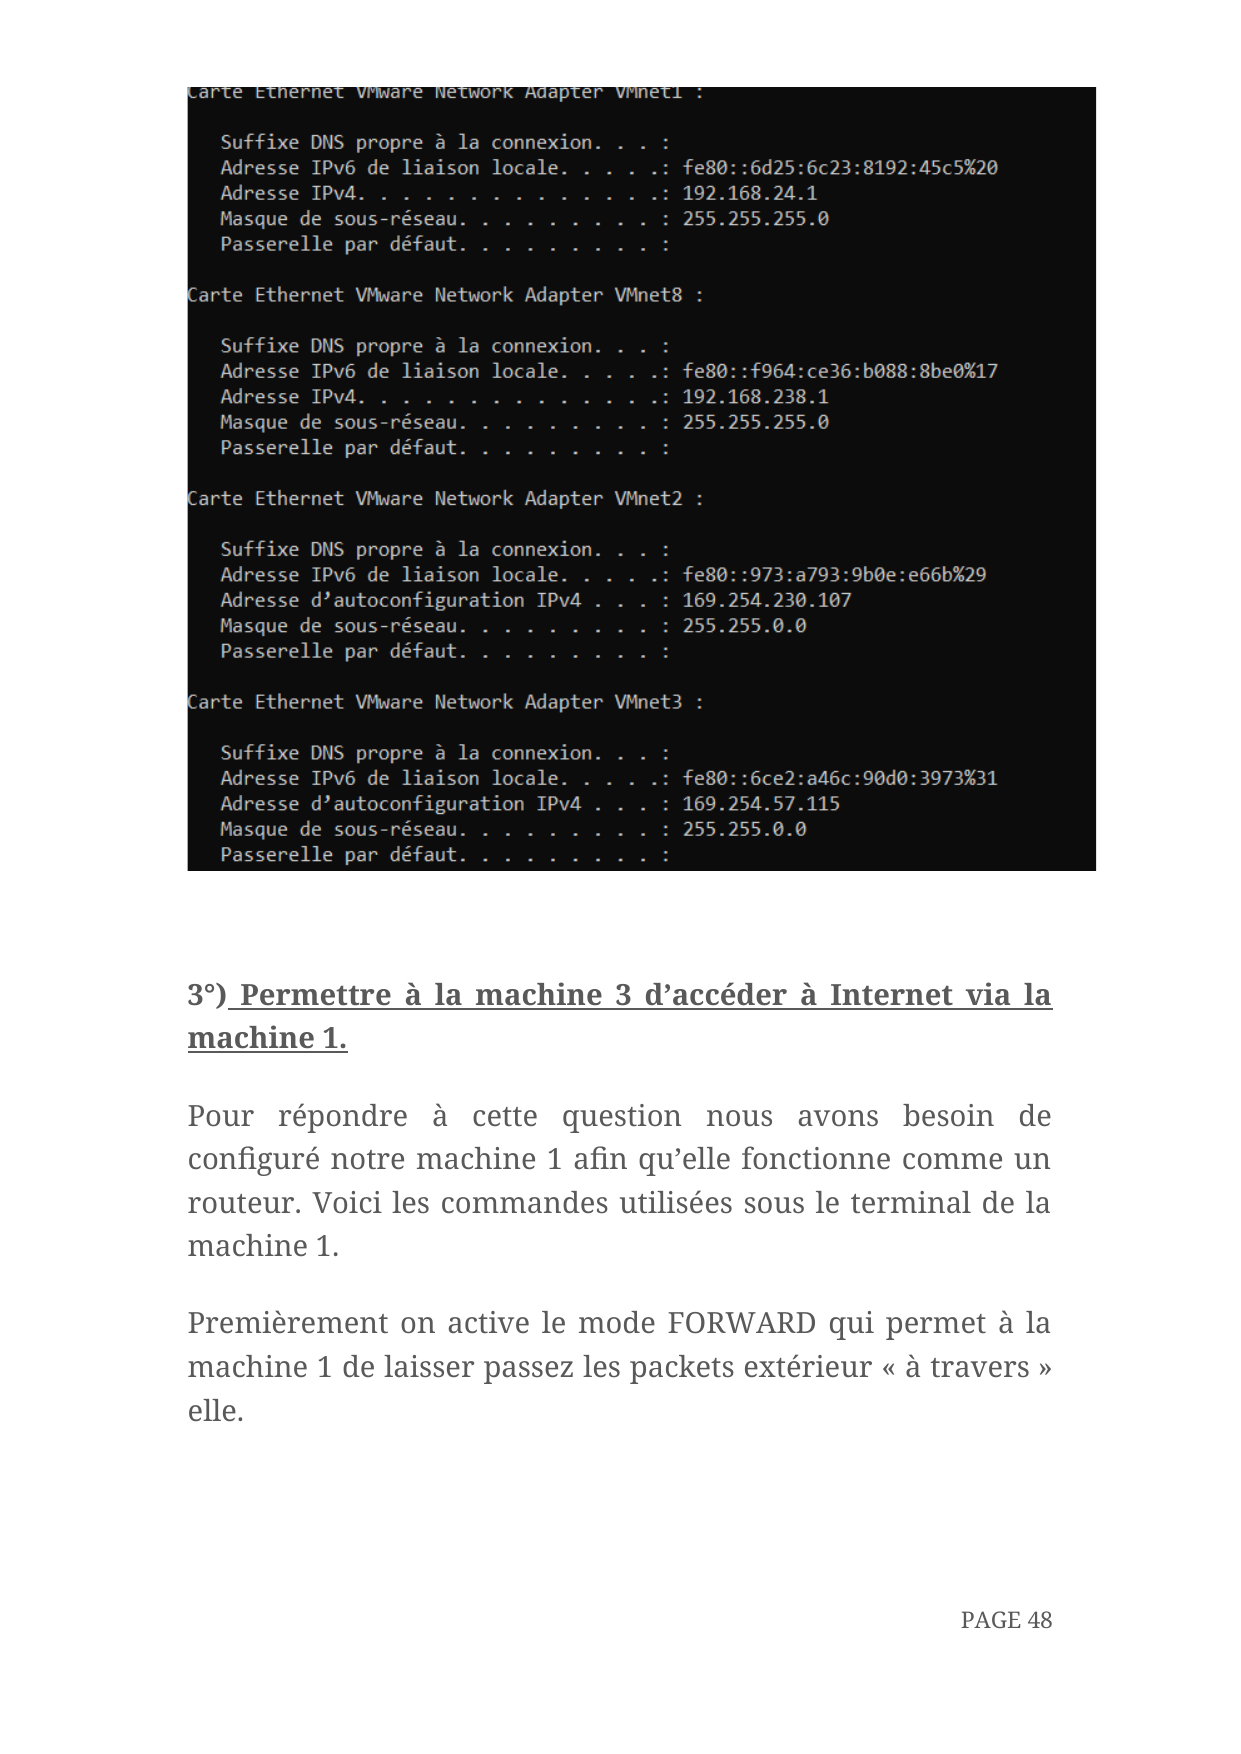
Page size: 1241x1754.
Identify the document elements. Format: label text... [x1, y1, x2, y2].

text Pour répondre à cette question nous avons besoin de configuré notre machine 1 afin qu’elle fonctionne comme un routeur. Voici les commandes utilisées sous le terminal de la machine 1. [187, 1095, 1053, 1265]
text 3°) Permettre à la machine 3 d’accéder à Internet via la machine 1. [187, 974, 1053, 1057]
text Premièrement on active le mode FORWARD qui permet à la machine 1 de laisser passez les packets extérieur « à travers » elle. [187, 1303, 1053, 1430]
